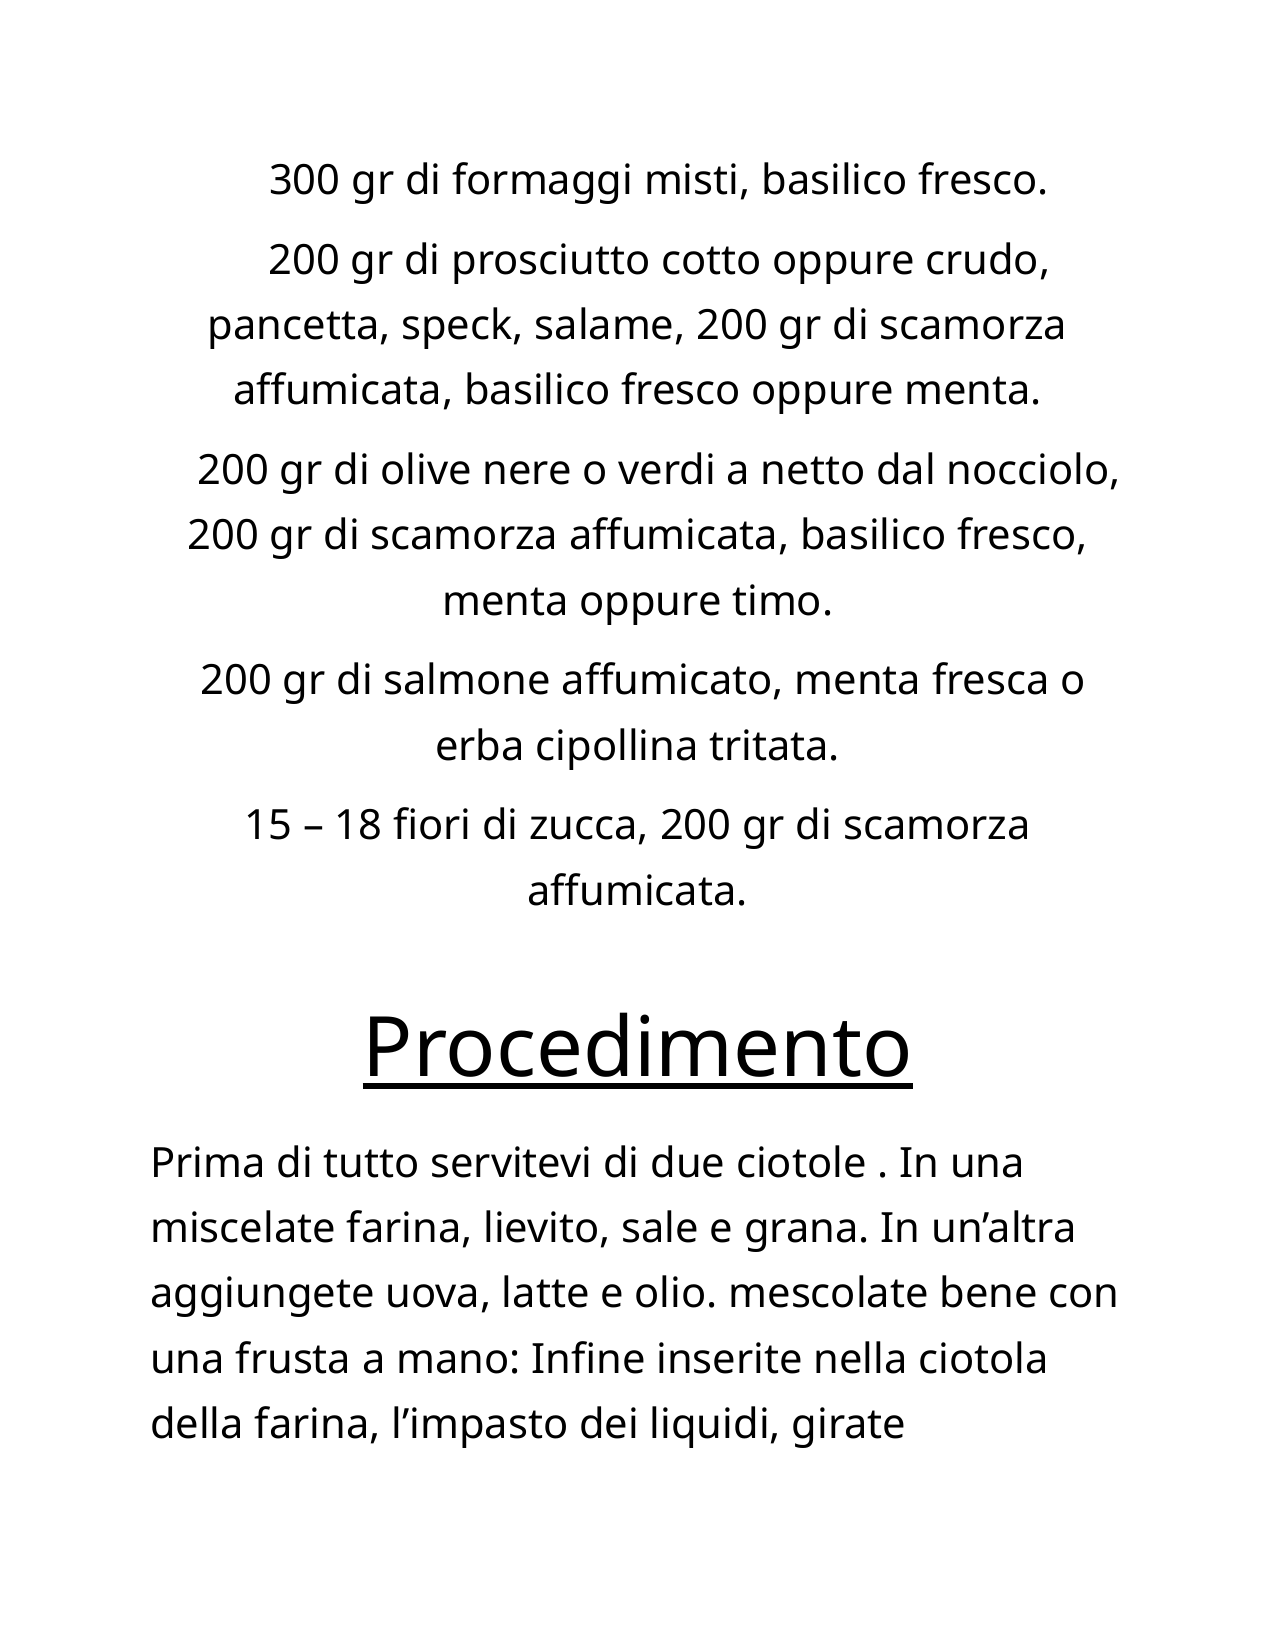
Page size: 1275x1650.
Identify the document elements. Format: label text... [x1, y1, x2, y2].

text 15 – 18 fiori di zucca, 200 gr di scamorza affumicata. [150, 795, 1125, 917]
text Prima di tutto servitevi di due ciotole . In una miscelate farina, lievito, sale e grana. In un’altra aggiungete uova, latte e olio. mescolate bene con una frusta a mano: Infine inserite nella ciotola della farina, l’impasto dei liquidi, girate [150, 1133, 1125, 1451]
text 200 gr di salmone affumicato, menta fresca o erba cipollina tritata. [150, 650, 1125, 772]
text Procedimento [150, 988, 1125, 1101]
text 200 gr di olive nere o verdi a netto dal nocciolo, 200 gr di scamorza affumicata, basilico fresco, menta oppure timo. [150, 440, 1125, 627]
text 300 gr di formaggi misti, basilico fresco. [150, 150, 1125, 207]
text 200 gr di prosciutto cotto oppure crudo, pancetta, speck, salame, 200 gr di scamorza affumicata, basilico fresco oppure menta. [150, 230, 1125, 417]
